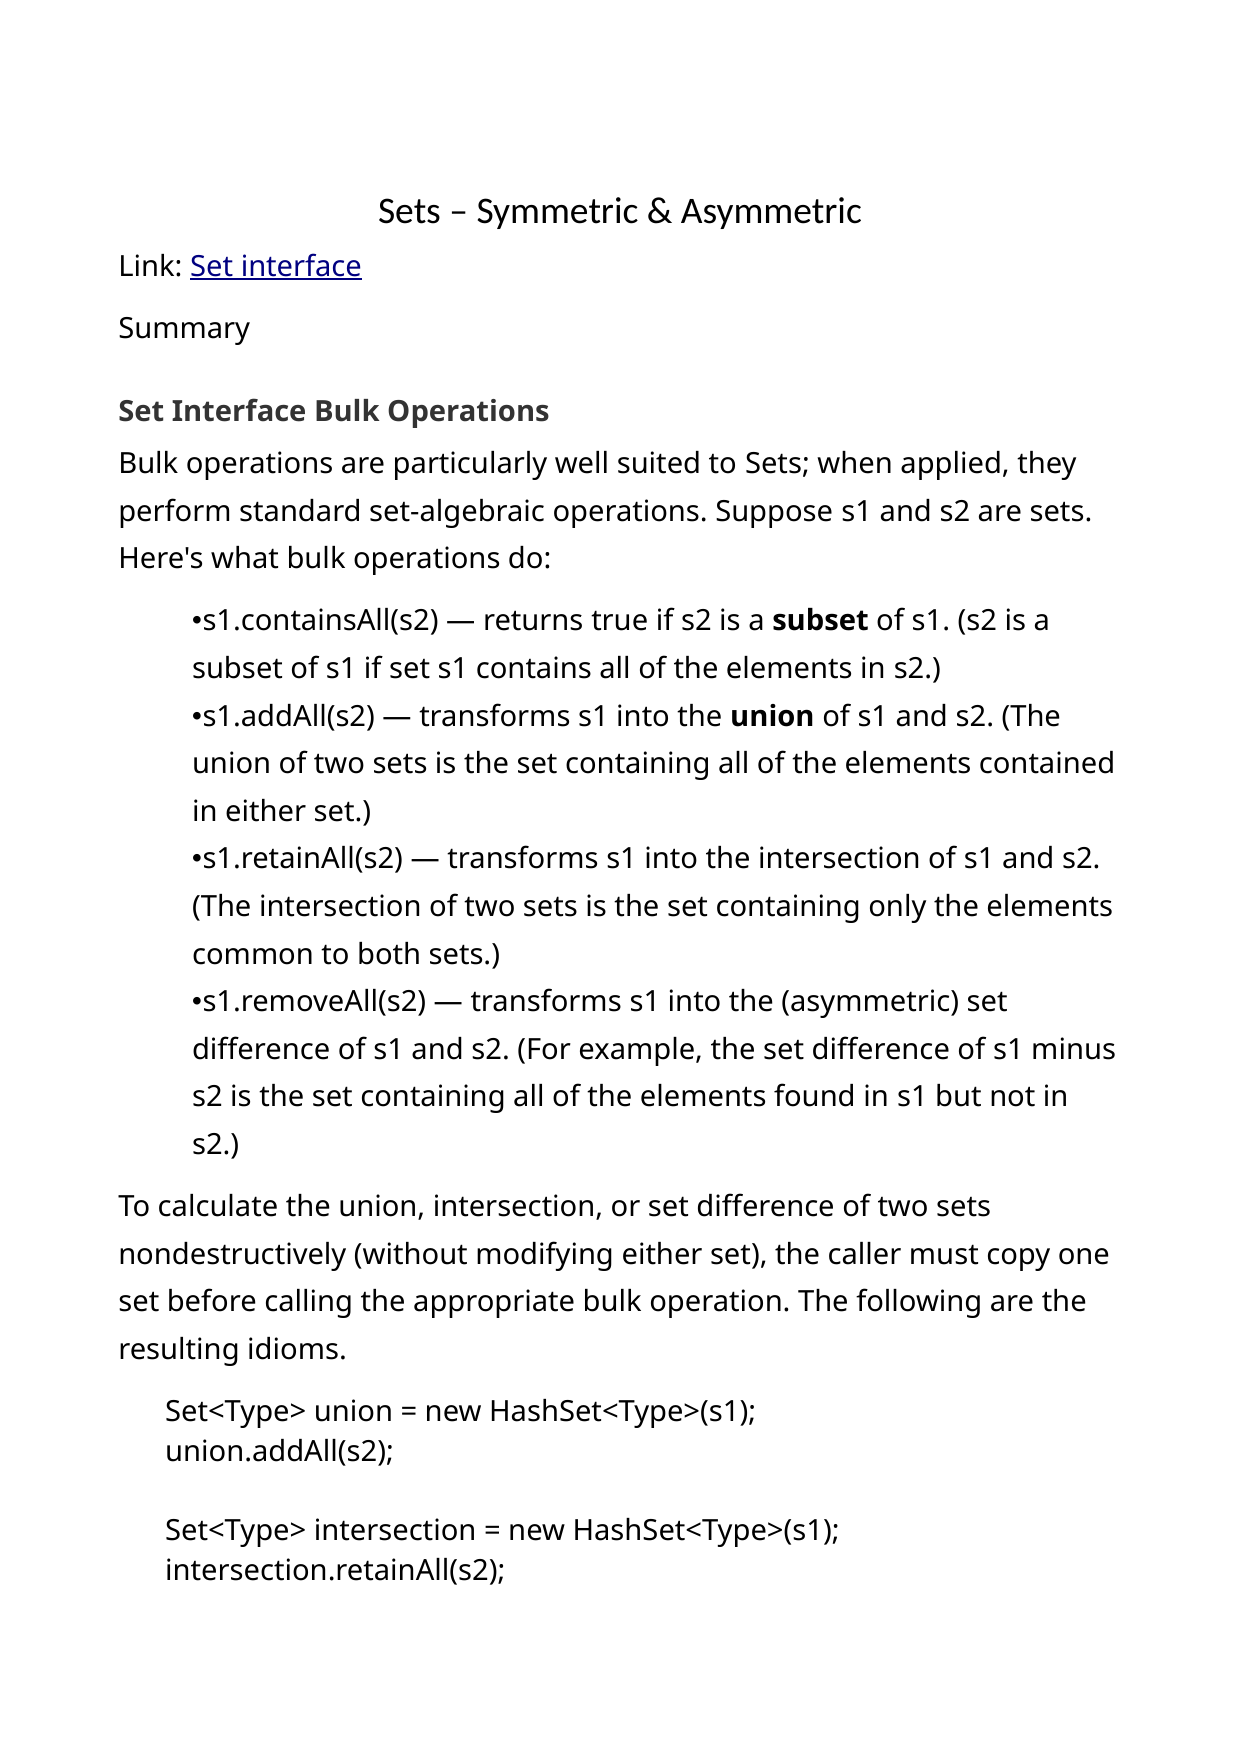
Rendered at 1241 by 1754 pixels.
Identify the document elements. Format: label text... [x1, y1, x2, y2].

text Summary [118, 307, 1122, 347]
text Set<Type> intersection = new HashSet<Type>(s1); [165, 1509, 1075, 1549]
text Set<Type> union = new HashSet<Type>(s1); [165, 1391, 1075, 1430]
list s1.addAll(s2) — transforms s1 into the union of s1 and s2. (The union of two sets is the set containing all of the elements contained in either set.) [118, 695, 1122, 830]
text intersection.retainAll(s2); [165, 1549, 1075, 1589]
text Bulk operations are particularly well suited to Sets; when applied, they perform standard set-algebraic operations. Suppose s1 and s2 are sets. Here's what bulk operations do: [118, 442, 1122, 577]
text union.addAll(s2); [165, 1430, 1075, 1470]
text Link: Set interface [118, 245, 1122, 284]
subtitle Set Interface Bulk Operations [118, 390, 1122, 430]
list s1.retainAll(s2) — transforms s1 into the intersection of s1 and s2. (The intersection of two sets is the set containing only the elements common to both sets.) [118, 838, 1122, 973]
list s1.removeAll(s2) — transforms s1 into the (asymmetric) set difference of s1 and s2. (For example, the set difference of s1 minus s2 is the set containing all of the elements found in s1 but not in s2.) [118, 981, 1122, 1163]
subtitle Sets – Symmetric & Asymmetric [118, 187, 1122, 232]
text To calculate the union, intersection, or set difference of two sets nondestructively (without modifying either set), the caller must copy one set before calling the appropriate bulk operation. The following are the resulting idioms. [118, 1186, 1122, 1368]
list s1.containsAll(s2) — returns true if s2 is a subset of s1. (s2 is a subset of s1 if set s1 contains all of the elements in s2.) [118, 600, 1122, 687]
